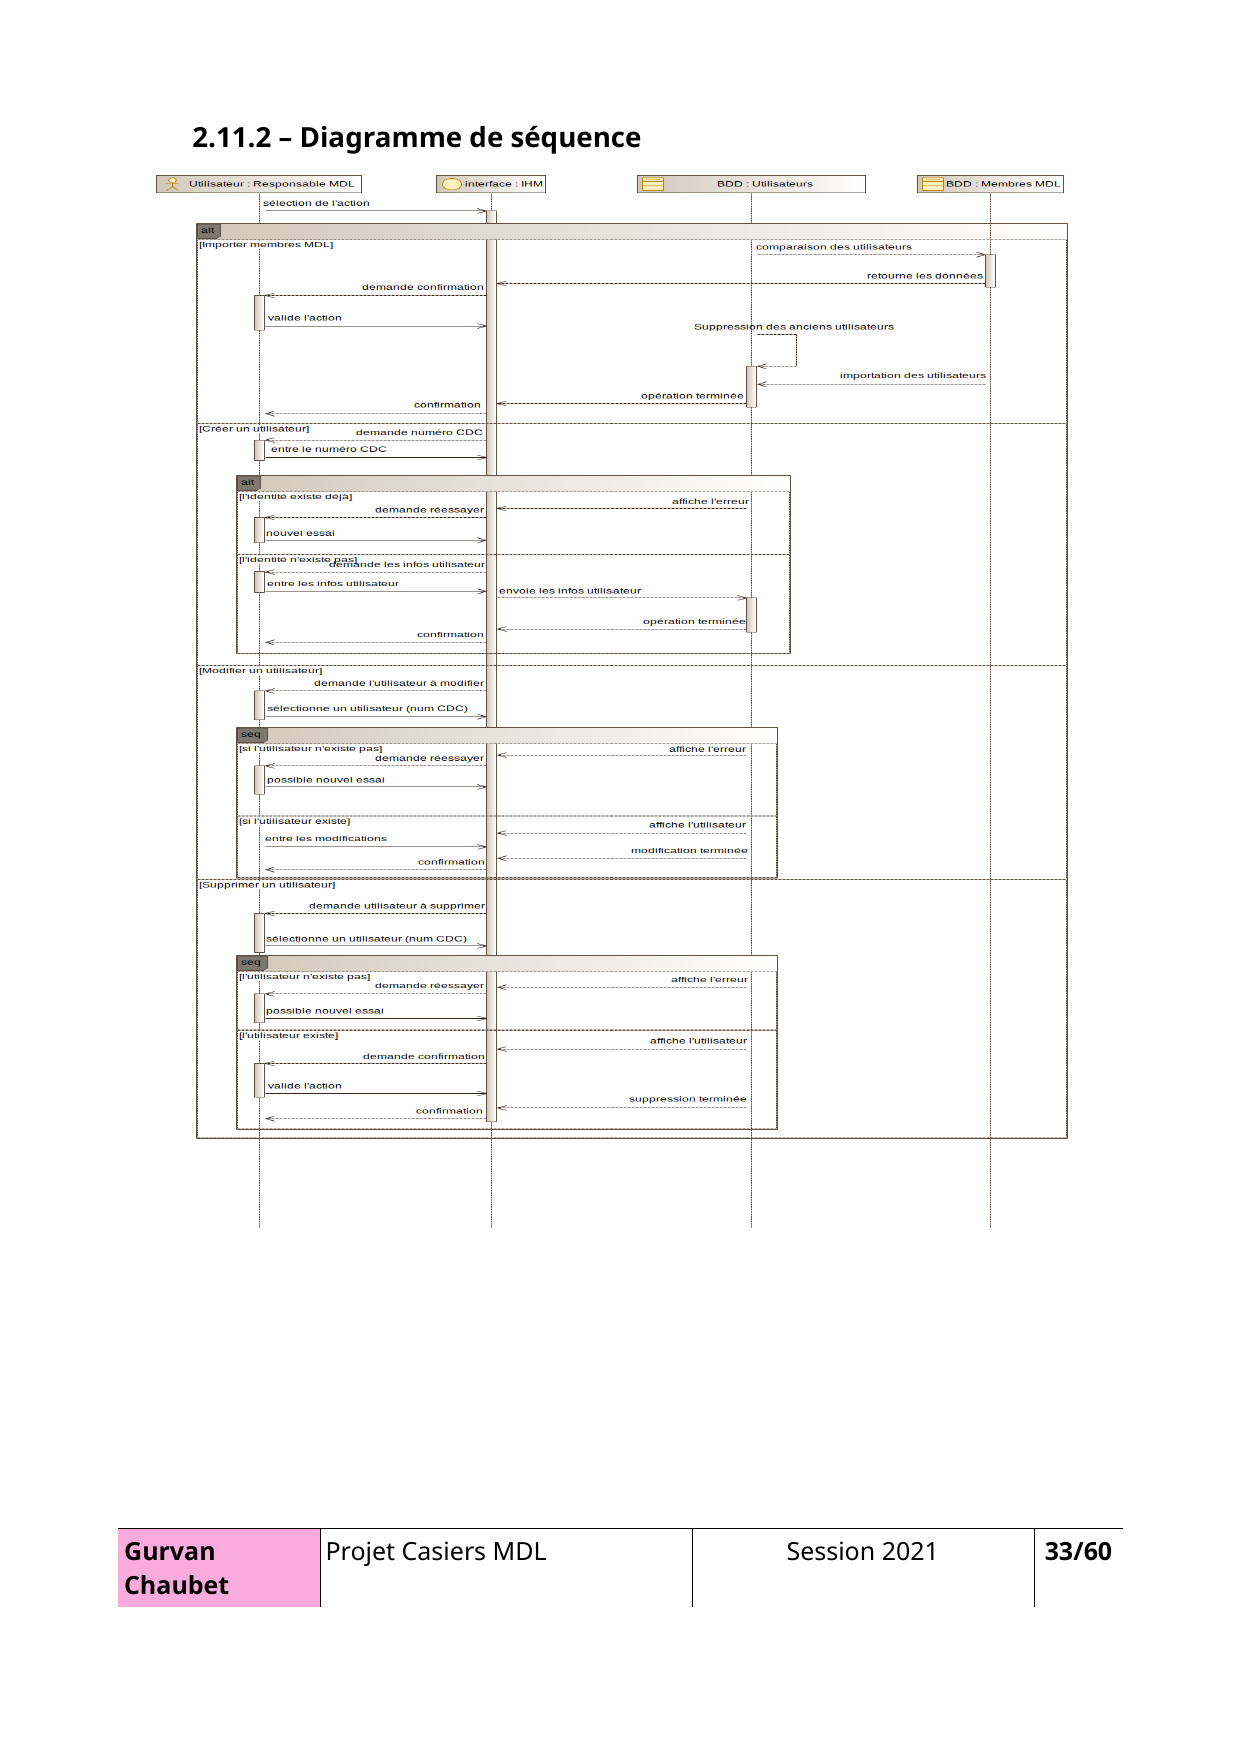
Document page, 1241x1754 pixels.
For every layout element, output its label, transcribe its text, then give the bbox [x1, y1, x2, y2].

picture [146, 170, 1078, 1234]
subtitle 2.11.2 – Diagramme de séquence [118, 118, 1122, 156]
